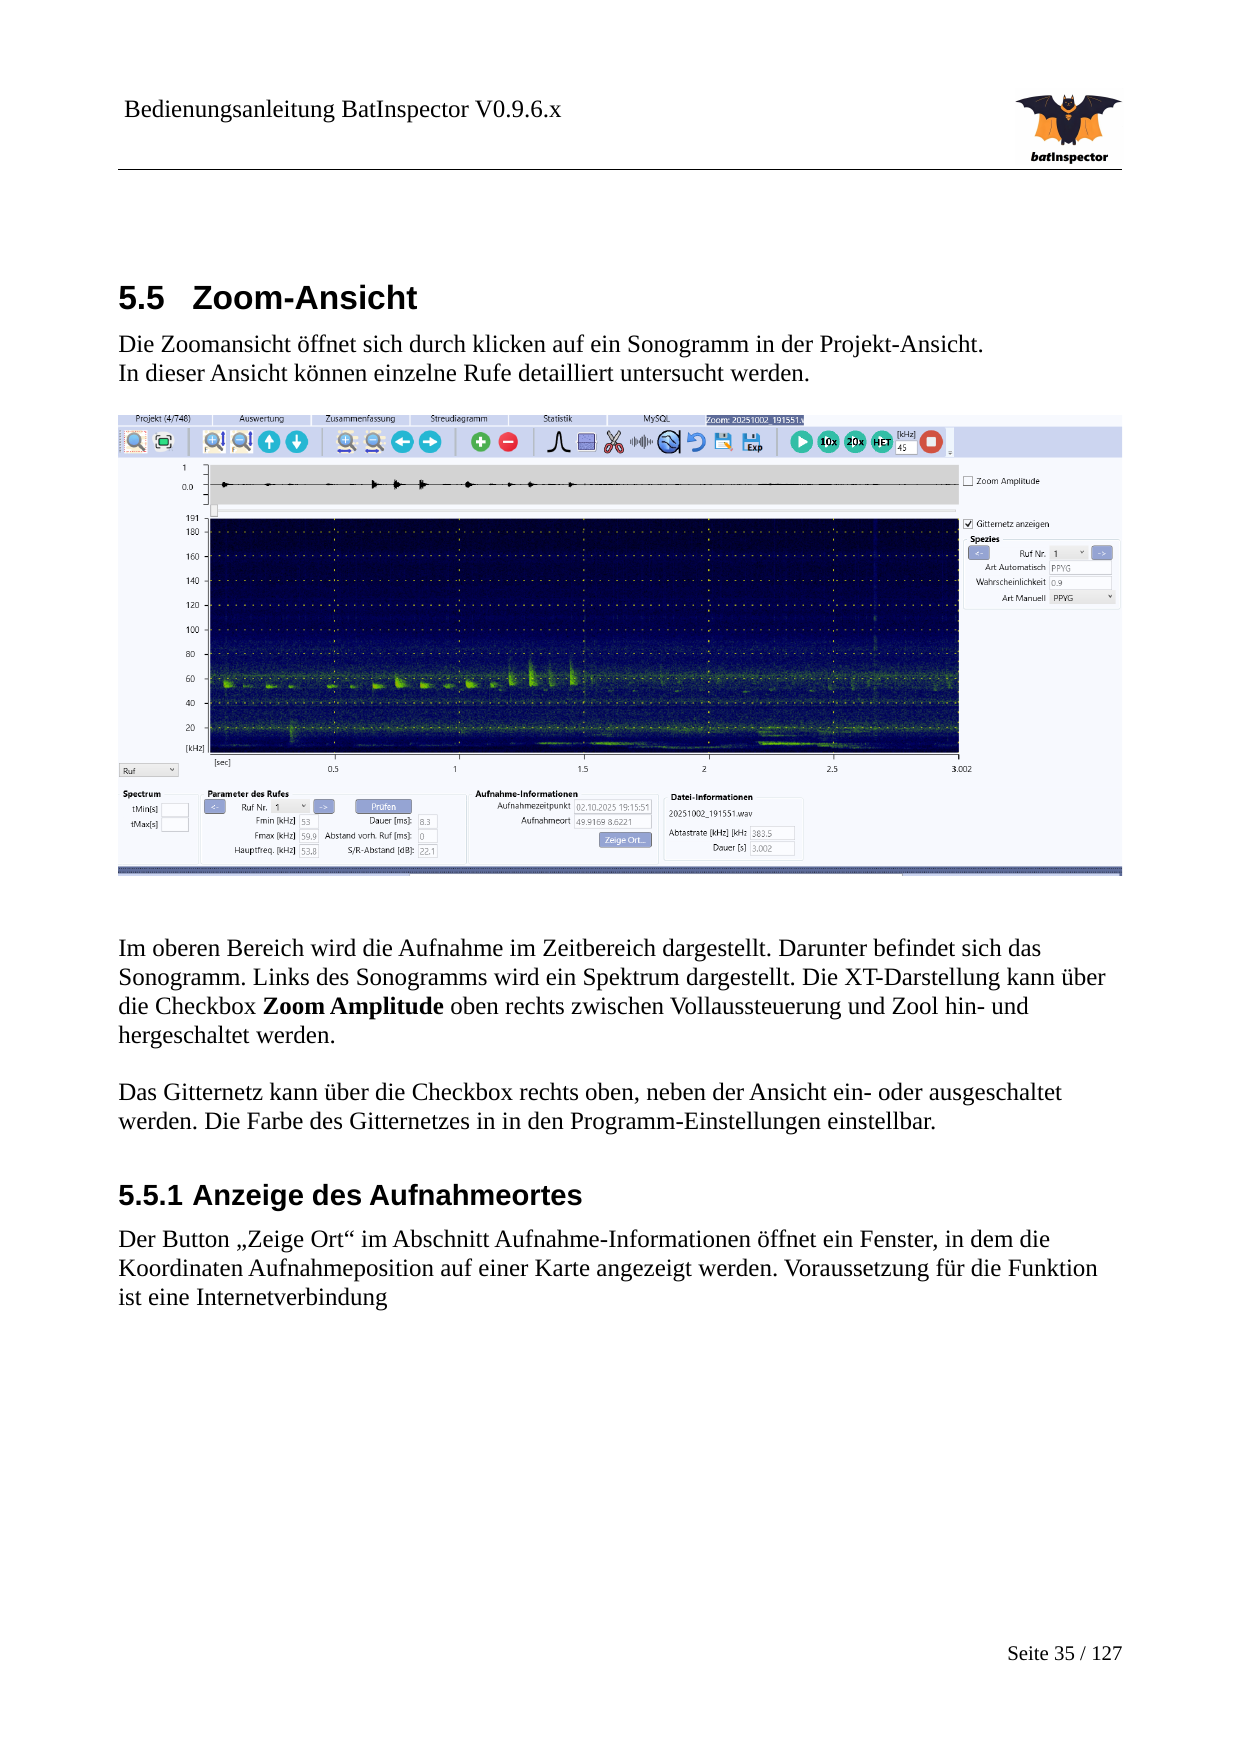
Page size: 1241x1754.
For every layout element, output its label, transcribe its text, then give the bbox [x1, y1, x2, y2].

picture [118, 415, 1123, 876]
text In dieser Ansicht können einzelne Rufe detailliert untersucht werden. [118, 358, 1122, 386]
picture [1015, 88, 1125, 165]
text Die Zoomansicht öffnet sich durch klicken auf ein Sonogramm in der Projekt-Ansicht. [118, 329, 1122, 358]
text Der Button „Zeige Ort“ im Abschnitt Aufnahme-Informationen öffnet ein Fenster, in dem die Koordinaten Aufnahmeposition auf einer Karte angezeigt werden. Voraussetzung für die Funktion ist eine Internetverbindung [118, 1224, 1122, 1310]
text Im oberen Bereich wird die Aufnahme im Zeitbereich dargestellt. Darunter befindet sich das Sonogramm. Links des Sonogramms wird ein Spektrum dargestellt. Die XT-Darstellung kann über die Checkbox Zoom Amplitude oben rechts zwischen Vollaussteuerung und Zool hin- und hergeschaltet werden. [118, 933, 1122, 1048]
text Das Gitternetz kann über die Checkbox rechts oben, neben der Ansicht ein- oder ausgeschaltet werden. Die Farbe des Gitternetzes in in den Programm-Einstellungen einstellbar. [118, 1077, 1122, 1135]
subtitle Zoom-Ansicht [118, 278, 1122, 316]
subtitle Anzeige des Aufnahmeortes [118, 1178, 1122, 1212]
